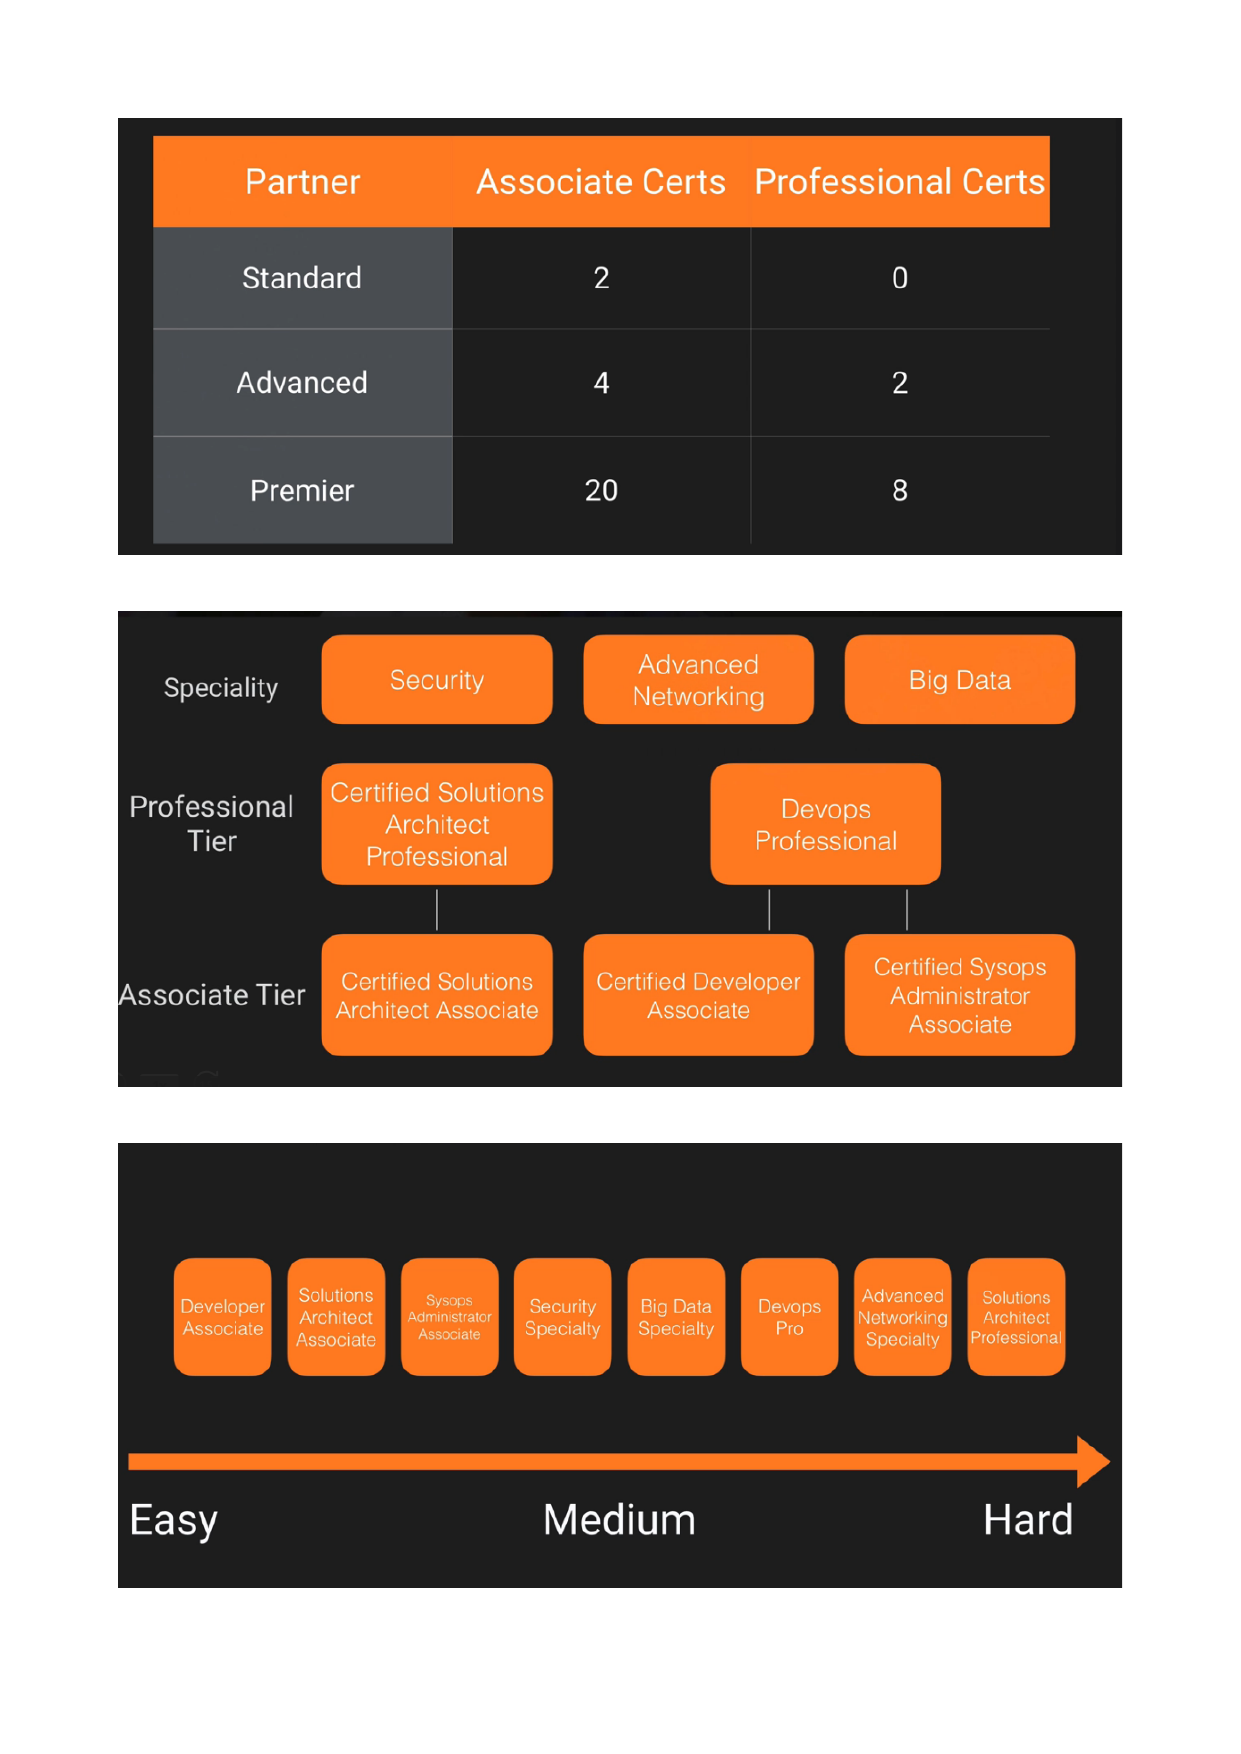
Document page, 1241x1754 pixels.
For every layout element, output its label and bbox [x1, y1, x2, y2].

picture [118, 1143, 1123, 1588]
picture [118, 611, 1123, 1087]
picture [118, 118, 1123, 555]
